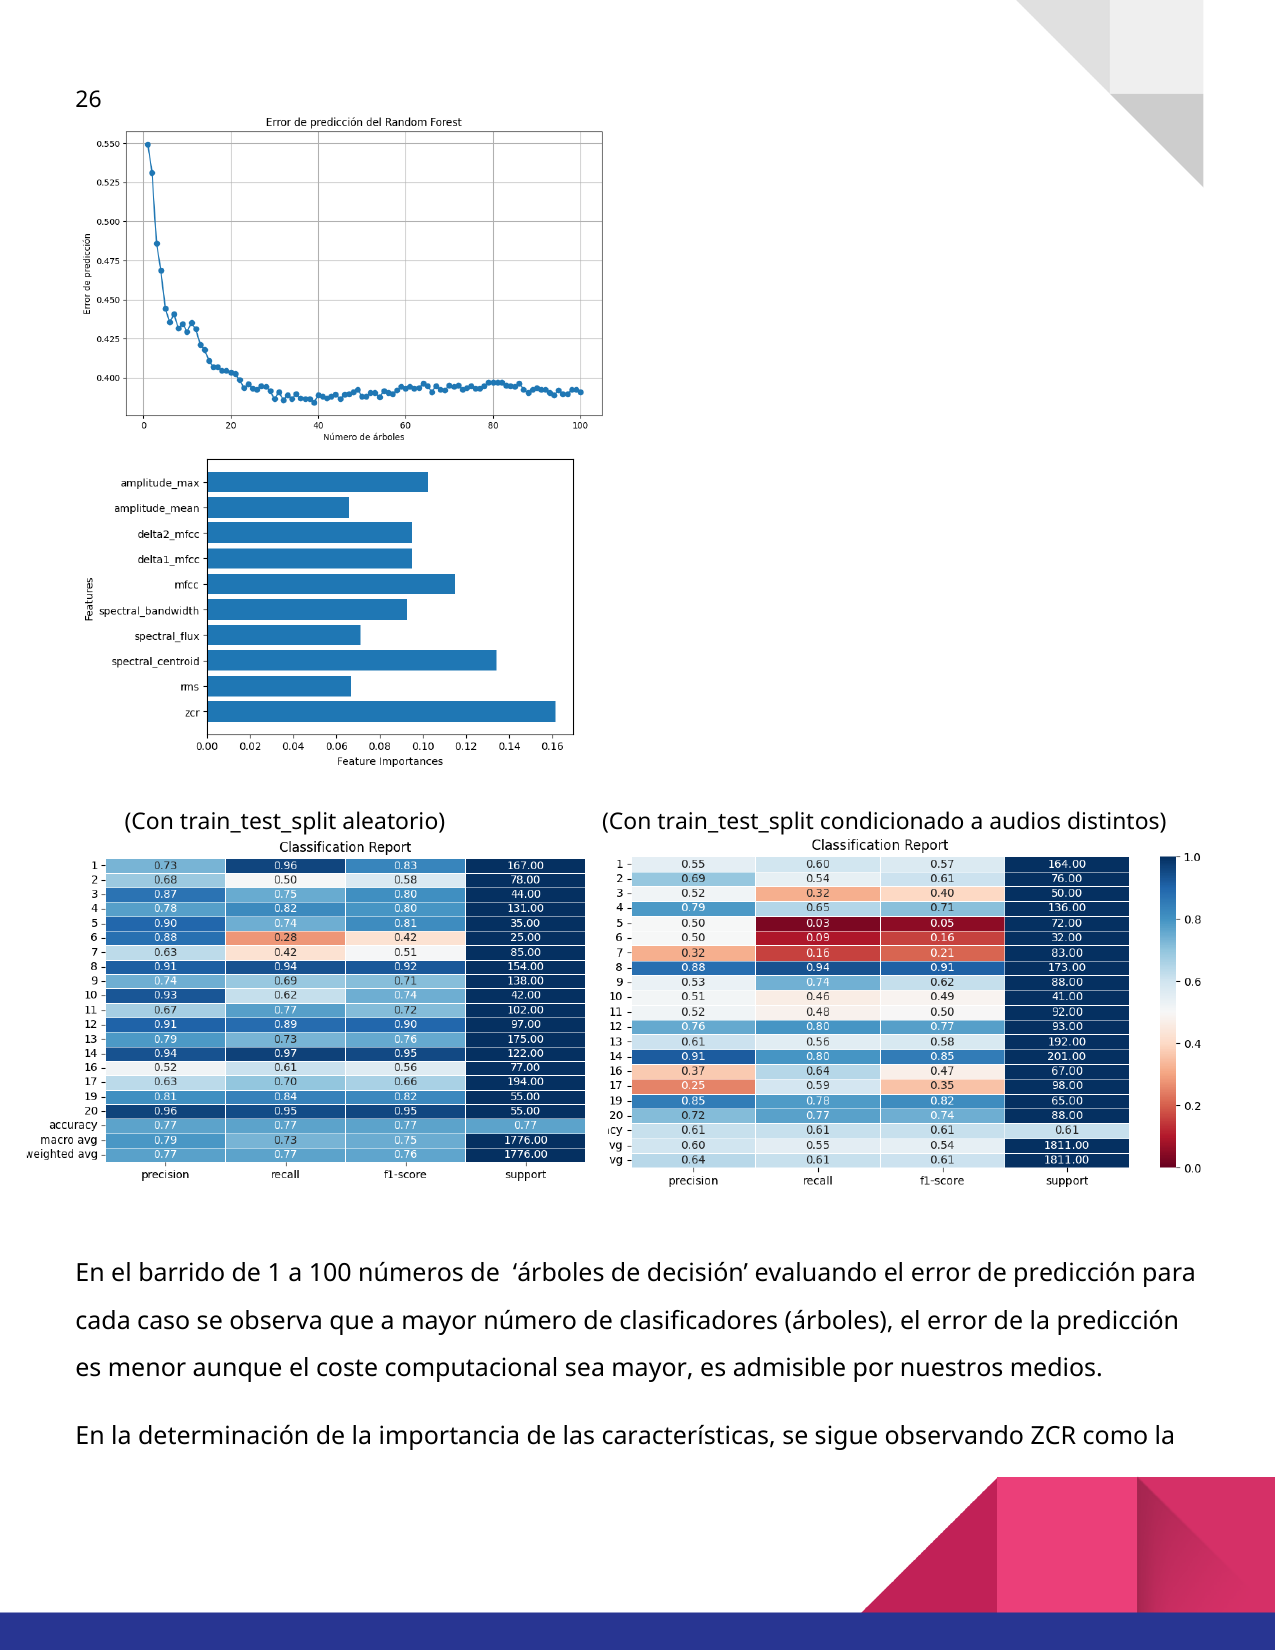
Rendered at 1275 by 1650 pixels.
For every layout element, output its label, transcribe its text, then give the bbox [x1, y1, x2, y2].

text En la determinación de la importancia de las características, se sigue observando ZCR como la [75, 1418, 1198, 1452]
picture [76, 455, 581, 772]
text (Con train_test_split aleatorio) (Con train_test_split condicionado a audios distintos) [77, 805, 1198, 836]
picture [0, 1475, 1275, 1650]
picture [608, 835, 1205, 1189]
picture [26, 835, 588, 1189]
picture [76, 114, 609, 444]
text En el barrido de 1 a 100 números de ‘árboles de decisión’ evaluando el error de predicción para cada caso se observa que a mayor número de clasificadores (árboles), el error de la predicción es menor aunque el coste computacional sea mayor, es admisible por nuestros medios. [75, 1255, 1198, 1384]
picture [1015, 0, 1204, 188]
